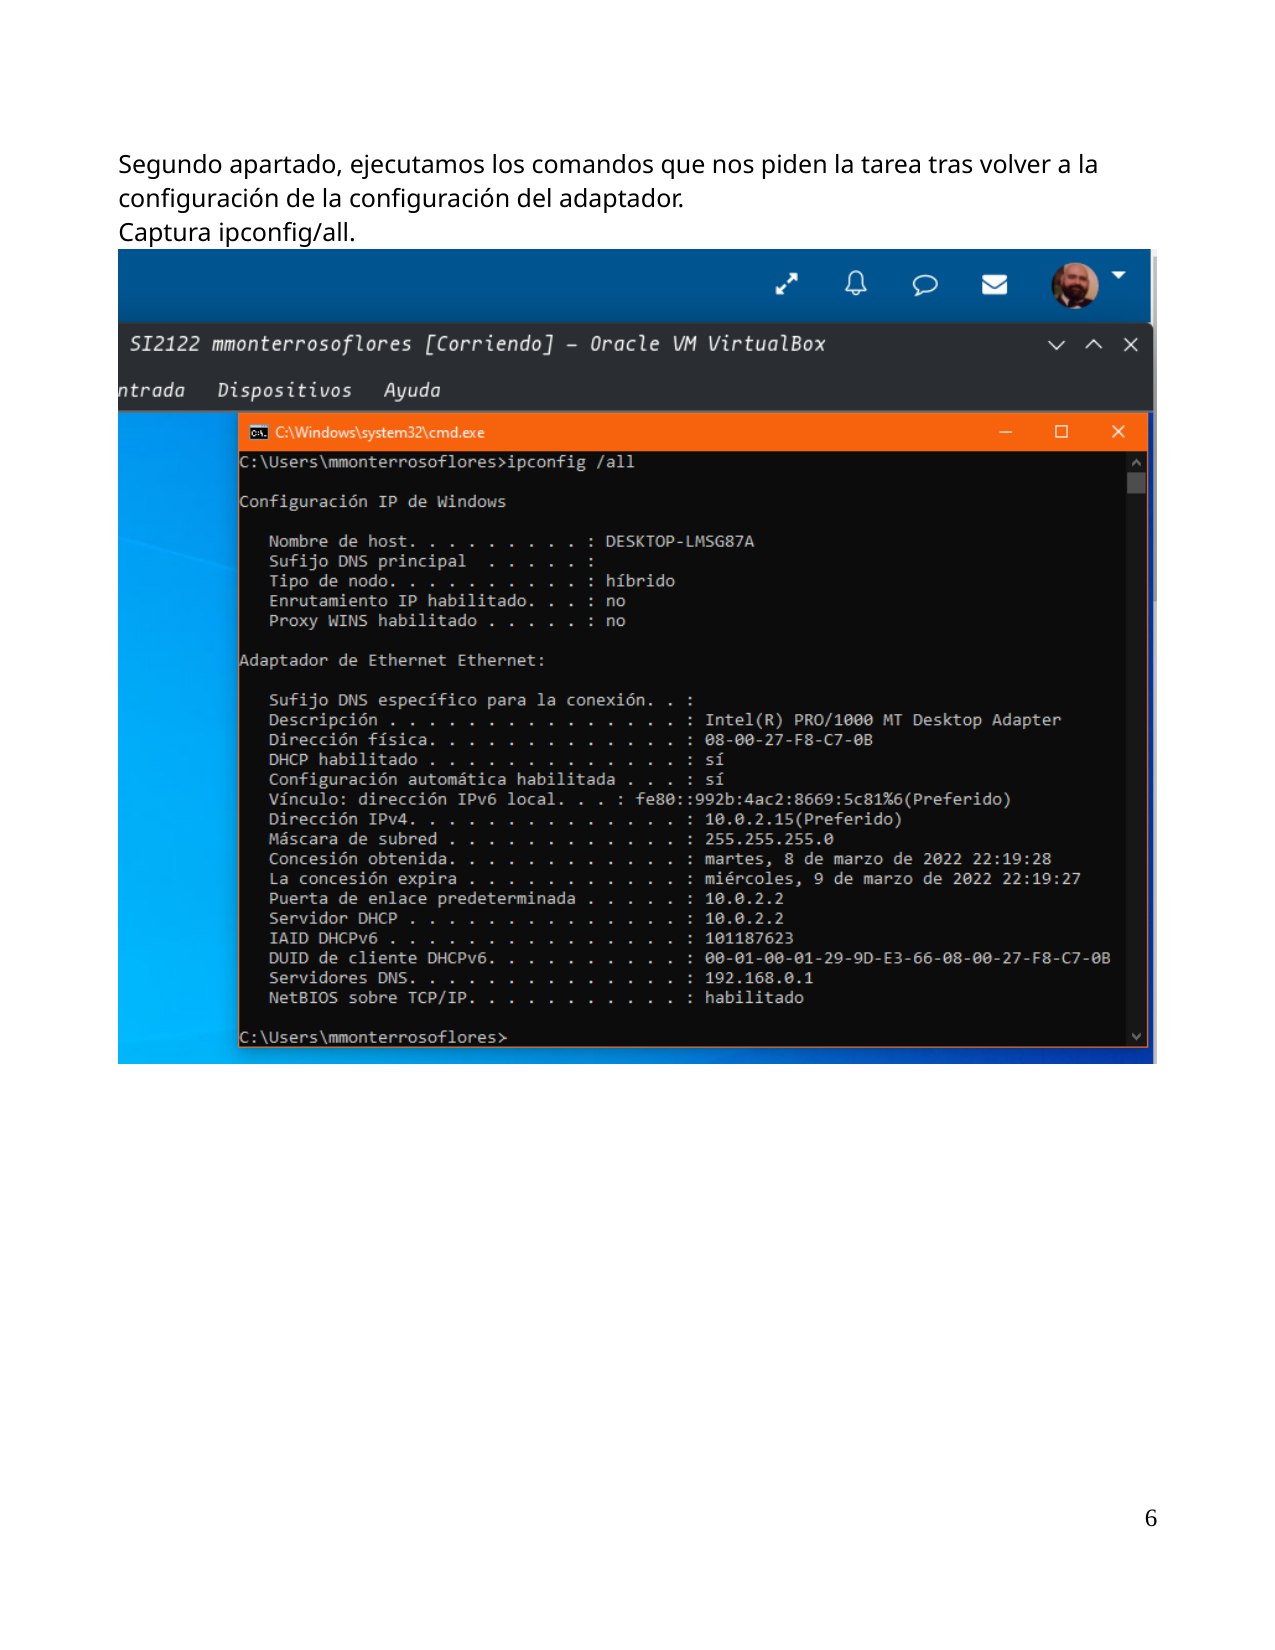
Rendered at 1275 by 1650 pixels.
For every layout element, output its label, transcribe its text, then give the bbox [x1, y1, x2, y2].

picture [200, 584, 220, 598]
picture [227, 592, 234, 601]
text Captura ipconfig/all. [118, 215, 1157, 249]
table_header [118, 1064, 1157, 1092]
text Segundo apartado, ejecutamos los comandos que nos piden la tarea tras volver a la configuración de la configuración del adaptador. [118, 147, 1157, 215]
picture [118, 249, 1157, 1064]
